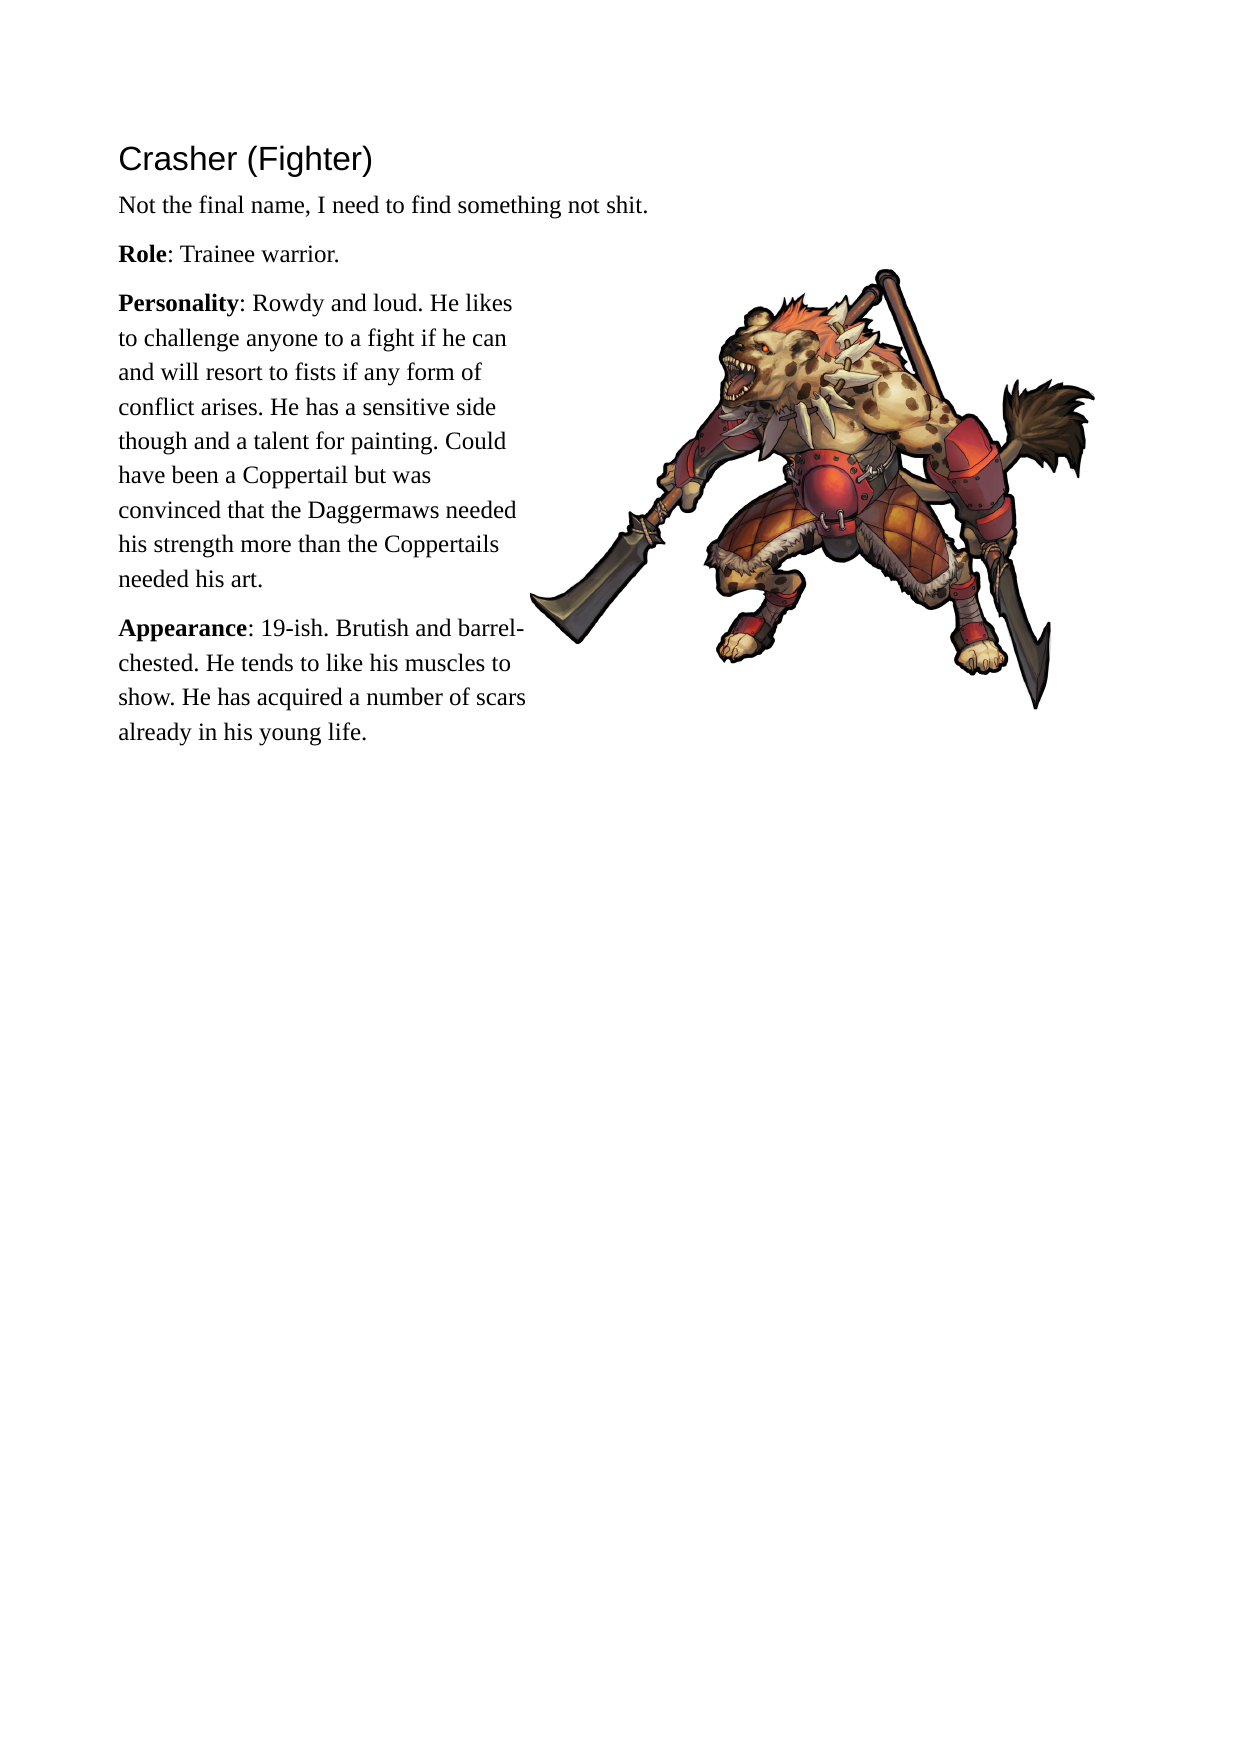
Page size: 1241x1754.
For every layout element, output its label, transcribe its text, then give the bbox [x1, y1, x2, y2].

text Not the final name, I need to find something not shit. [118, 190, 1122, 219]
text Appearance: 19-ish. Brutish and barrel-chested. He tends to like his muscles to show. He has acquired a number of scars already in his young life. [118, 613, 1122, 745]
subtitle Crasher (Fighter) [118, 139, 1122, 178]
text Personality: Rowdy and loud. He likes to challenge anyone to a fight if he can and will resort to fists if any form of conflict arises. He has a sensitive side though and a talent for painting. Could have been a Coppertail but was convinced that the Daggermaws needed his strength more than the Coppertails needed his art. [118, 288, 530, 593]
picture [530, 239, 1102, 719]
text [1102, 239, 1122, 268]
text Role: Trainee warrior. [118, 239, 530, 268]
